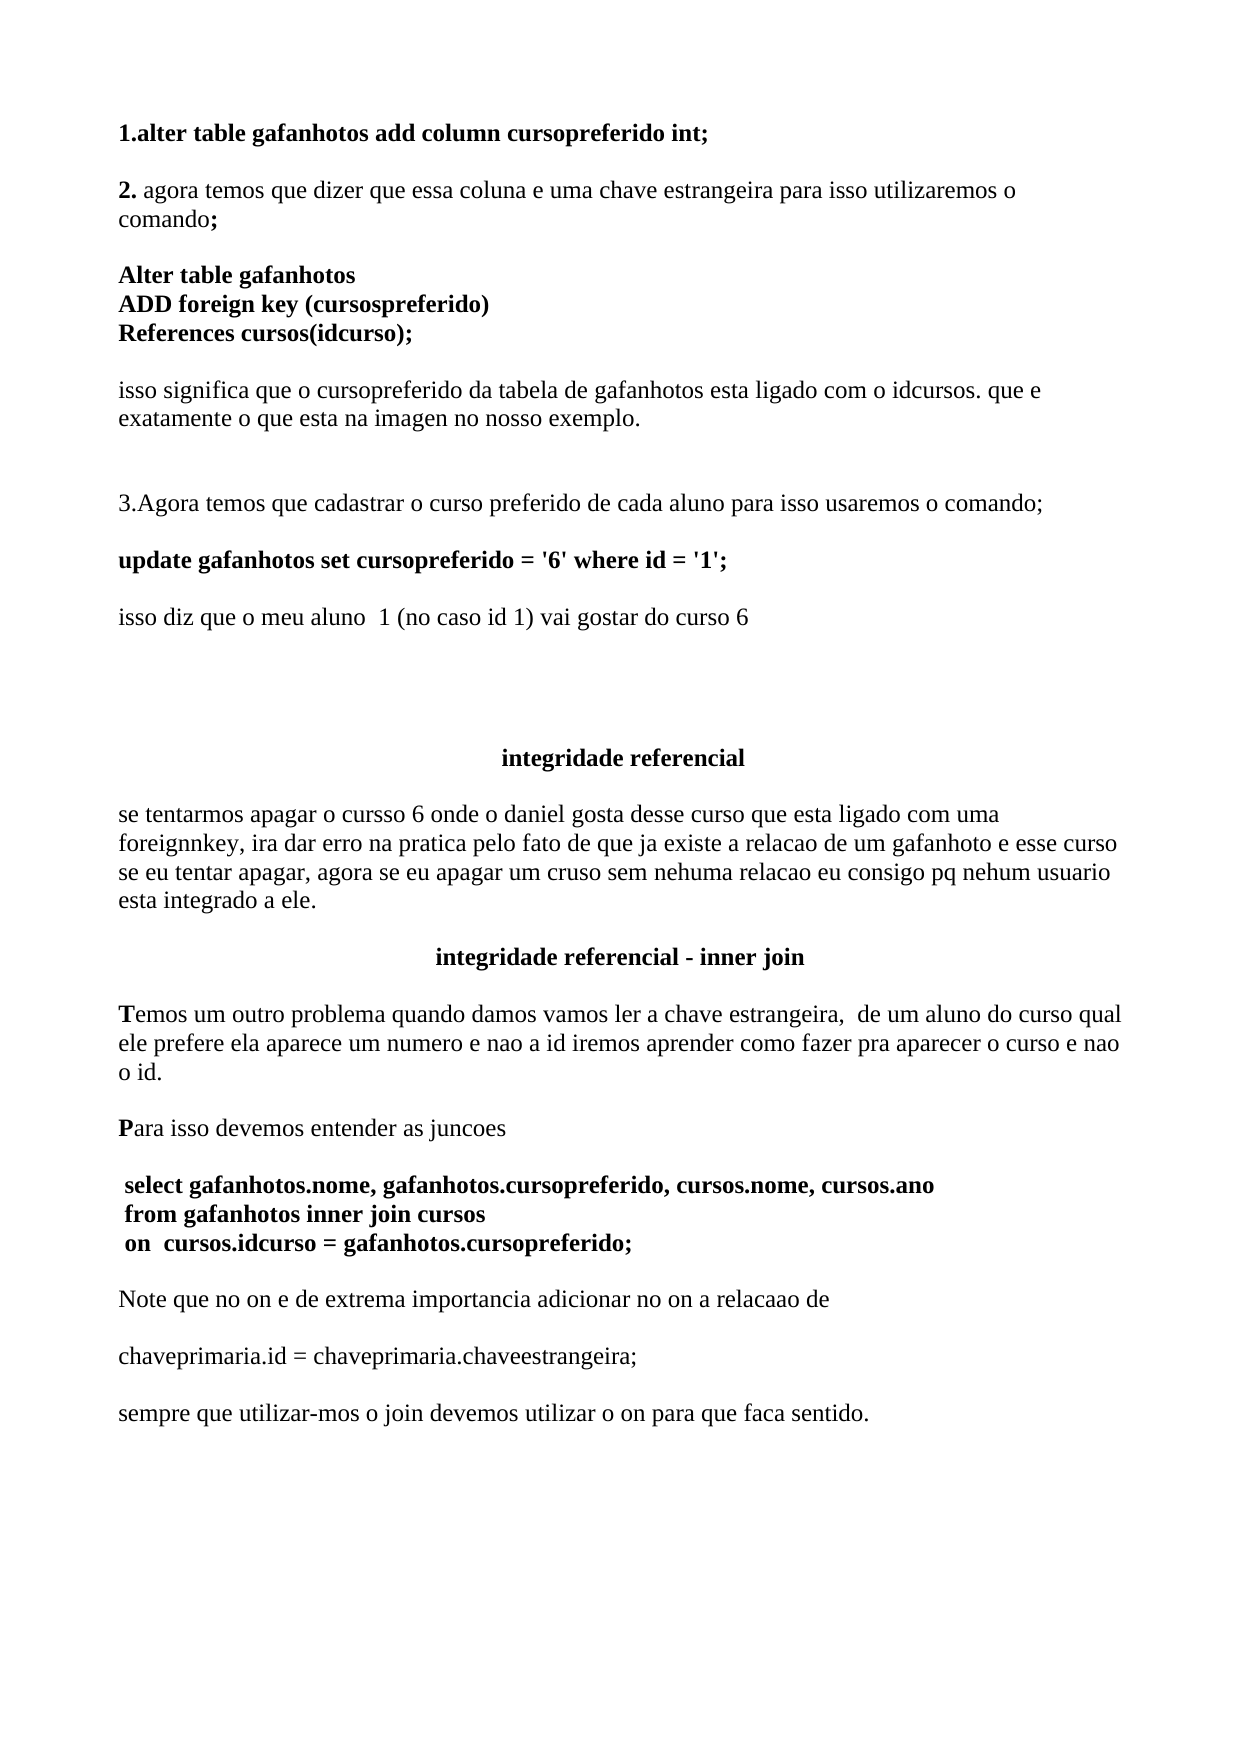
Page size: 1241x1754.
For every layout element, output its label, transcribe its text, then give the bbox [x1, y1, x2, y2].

text Temos um outro problema quando damos vamos ler a chave estrangeira, de um aluno do curso qual ele prefere ela aparece um numero e nao a id iremos aprender como fazer pra aparecer o curso e nao o id. [118, 999, 1122, 1085]
text Alter table gafanhotos [118, 260, 1122, 289]
text from gafanhotos inner join cursos [118, 1199, 1122, 1228]
text update gafanhotos set cursopreferido = '6' where id = '1'; [118, 545, 1122, 574]
text References cursos(idcurso); [118, 318, 1122, 347]
text se tentarmos apagar o cursso 6 onde o daniel gosta desse curso que esta ligado com uma foreignnkey, ira dar erro na pratica pelo fato de que ja existe a relacao de um gafanhoto e esse curso se eu tentar apagar, agora se eu apagar um cruso sem nehuma relacao eu consigo pq nehum usuario esta integrado a ele. [118, 799, 1122, 914]
text ADD foreign key (cursospreferido) [118, 289, 1122, 318]
text sempre que utilizar-mos o join devemos utilizar o on para que faca sentido. [118, 1398, 1122, 1427]
text integridade referencial [118, 743, 1122, 771]
text isso significa que o cursopreferido da tabela de gafanhotos esta ligado com o idcursos. que e exatamente o que esta na imagen no nosso exemplo. [118, 375, 1122, 432]
text Note que no on e de extrema importancia adicionar no on a relacaao de [118, 1284, 1122, 1313]
text isso diz que o meu aluno 1 (no caso id 1) vai gostar do curso 6 [118, 602, 1122, 631]
text 1.alter table gafanhotos add column cursopreferido int; [118, 118, 1122, 147]
text on cursos.idcurso = gafanhotos.cursopreferido; [118, 1228, 1122, 1256]
text select gafanhotos.nome, gafanhotos.cursopreferido, cursos.nome, cursos.ano [118, 1170, 1122, 1199]
text 3.Agora temos que cadastrar o curso preferido de cada aluno para isso usaremos o comando; [118, 488, 1122, 517]
text integridade referencial - inner join [118, 942, 1122, 971]
text 2. agora temos que dizer que essa coluna e uma chave estrangeira para isso utilizaremos o comando; [118, 175, 1122, 232]
text Para isso devemos entender as juncoes [118, 1113, 1122, 1142]
text chaveprimaria.id = chaveprimaria.chaveestrangeira; [118, 1341, 1122, 1370]
